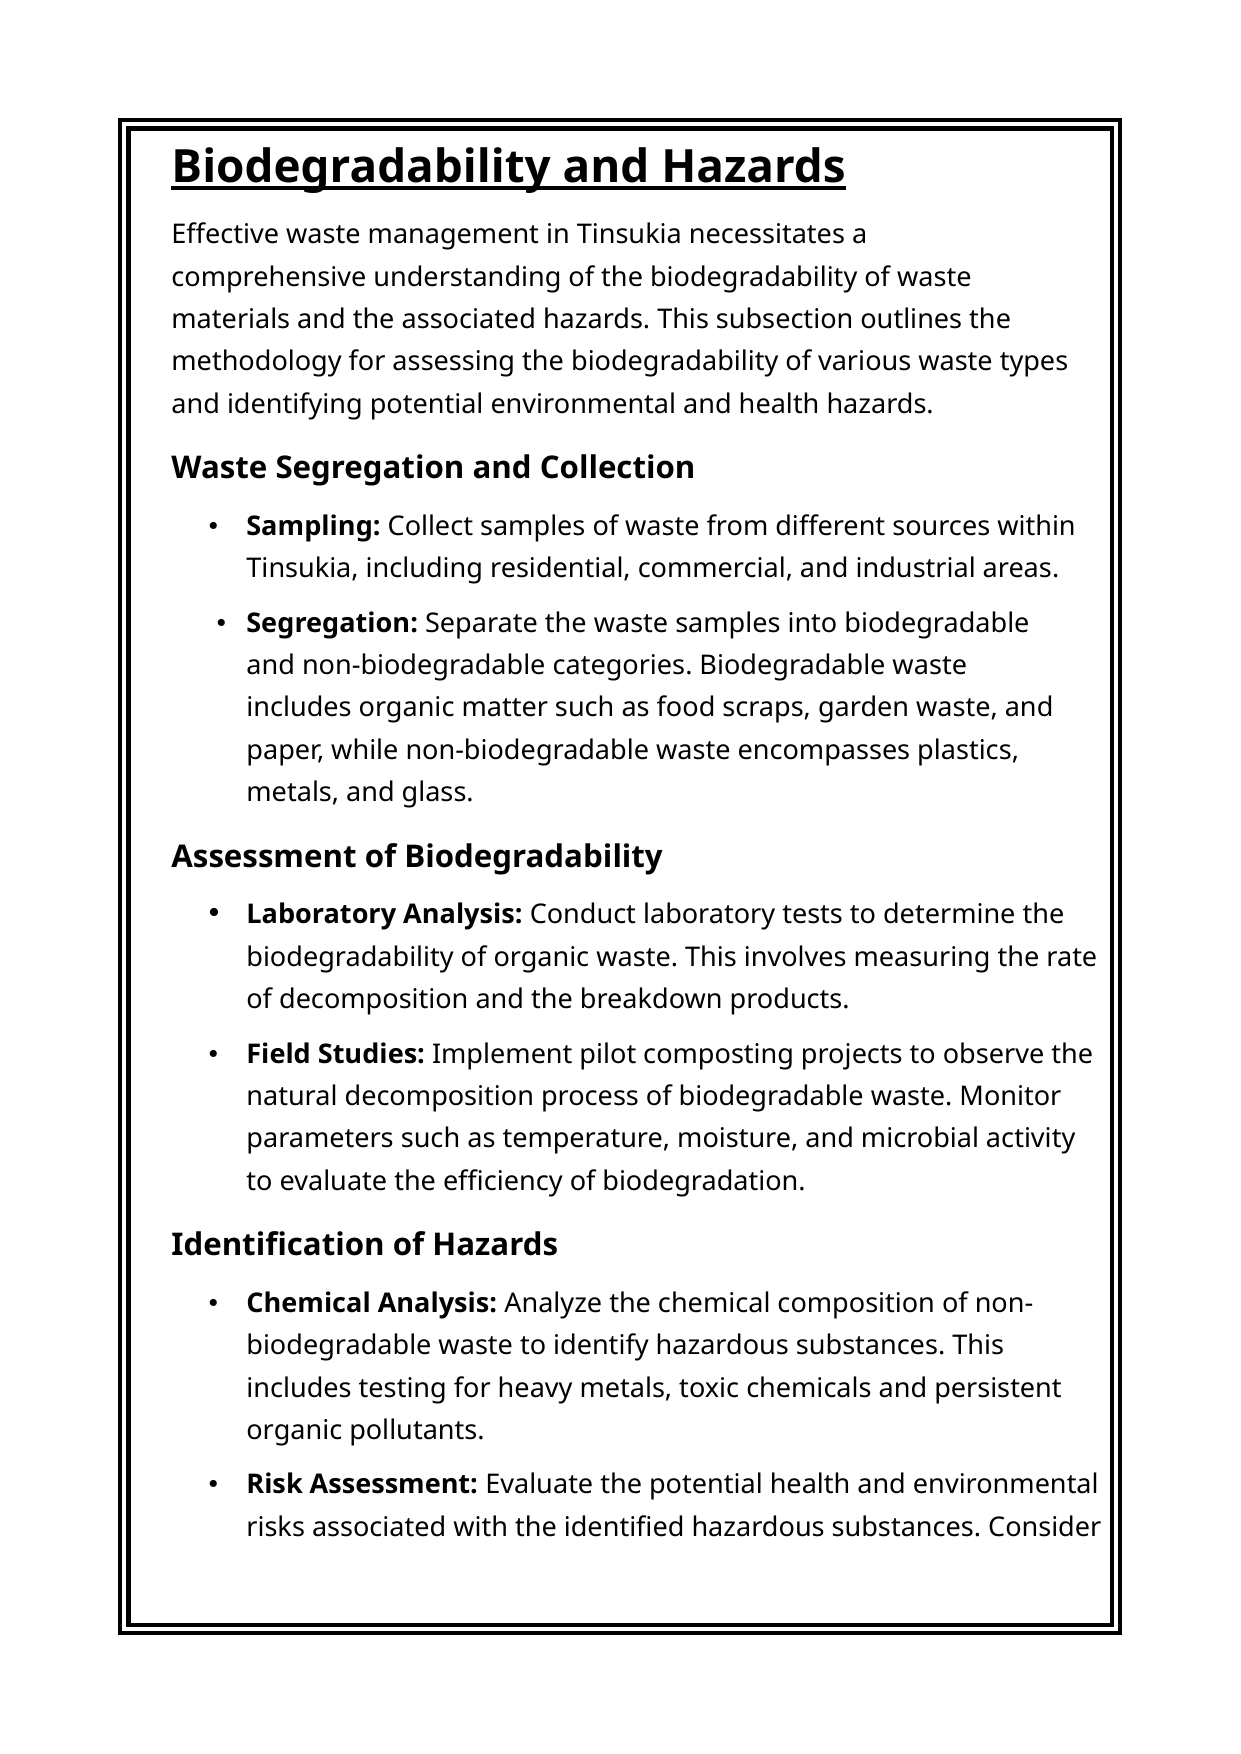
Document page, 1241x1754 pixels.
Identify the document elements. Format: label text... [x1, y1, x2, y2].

text Effective waste management in Tinsukia necessitates a comprehensive understanding of the biodegradability of waste materials and the associated hazards. This subsection outlines the methodology for assessing the biodegradability of various waste types and identifying potential environmental and health hazards. [171, 214, 1069, 421]
list Segregation: Separate the waste samples into biodegradable and non-biodegradable categories. Biodegradable waste includes organic matter such as food scraps, garden waste, and paper, while non-biodegradable waste encompasses plastics, metals, and glass. [217, 603, 1069, 809]
list Sampling: Collect samples of waste from different sources within Tinsukia, including residential, commercial, and industrial areas. [209, 506, 1107, 586]
subtitle Waste Segregation and Collection [171, 445, 1069, 488]
subtitle Identification of Hazards [171, 1222, 1069, 1265]
list Field Studies: Implement pilot composting projects to observe the natural decomposition process of biodegradable waste. Monitor parameters such as temperature, moisture, and microbial activity to evaluate the efficiency of biodegradation. [209, 1034, 1107, 1198]
list Chemical Analysis: Analyze the chemical composition of non-biodegradable waste to identify hazardous substances. This includes testing for heavy metals, toxic chemicals and persistent organic pollutants. [209, 1283, 1107, 1447]
list Laboratory Analysis: Conduct laboratory tests to determine the biodegradability of organic waste. This involves measuring the rate of decomposition and the breakdown products. [209, 895, 1107, 1016]
subtitle Assessment of Biodegradability [171, 834, 1069, 876]
list Risk Assessment: Evaluate the potential health and environmental risks associated with the identified hazardous substances. Consider [209, 1465, 1107, 1544]
subtitle Biodegradability and Hazards [171, 134, 1069, 196]
